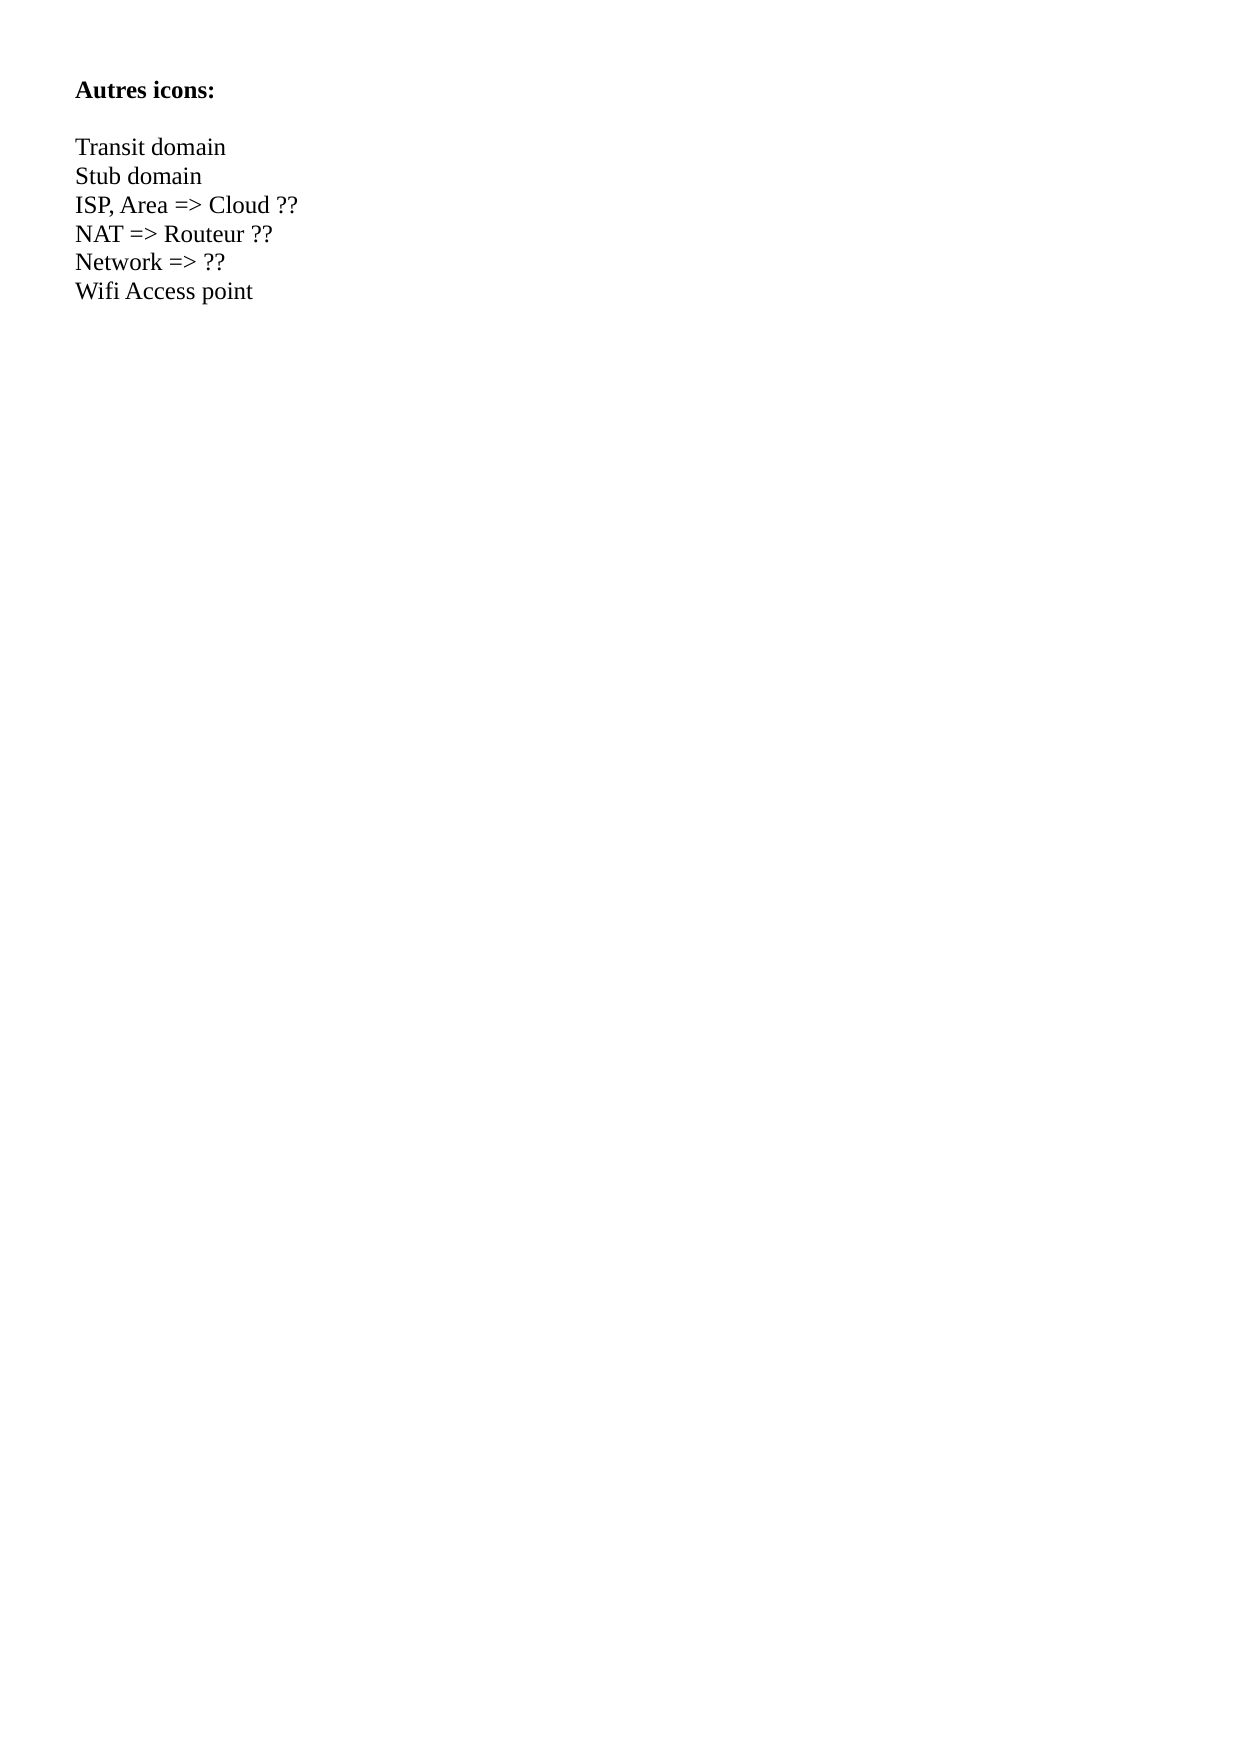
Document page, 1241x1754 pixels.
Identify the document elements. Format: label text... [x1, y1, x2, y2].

text ISP, Area => Cloud ?? [75, 190, 1165, 219]
text Transit domain [75, 132, 1165, 161]
text Stub domain [75, 161, 1165, 190]
text Network => ?? [75, 247, 1165, 276]
text NAT => Routeur ?? [75, 219, 1165, 247]
text Autres icons: [75, 75, 1165, 104]
text Wifi Access point­ [75, 276, 1165, 305]
